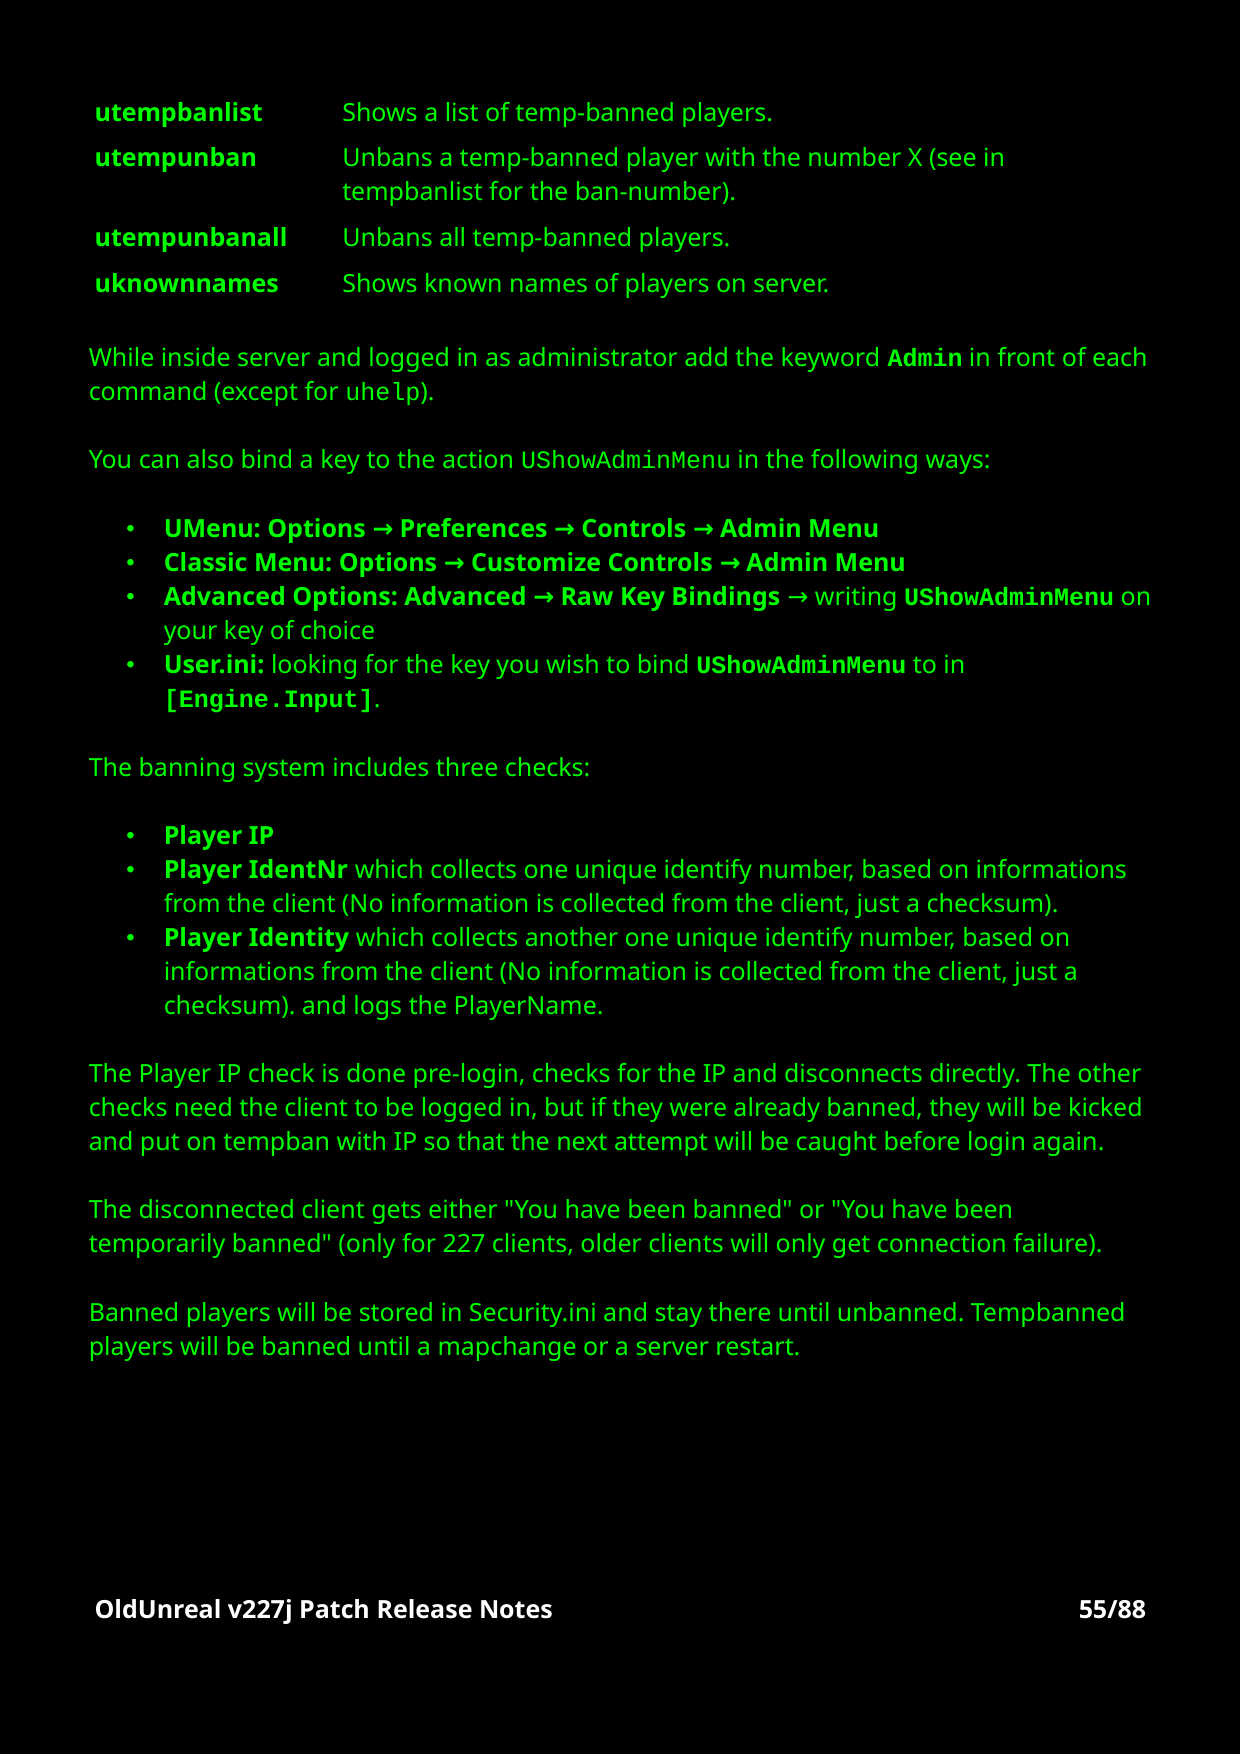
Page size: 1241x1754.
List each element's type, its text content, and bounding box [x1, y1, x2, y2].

text While inside server and logged in as administrator add the keyword Admin in front of each command (except for uhelp). [88, 339, 1152, 408]
table_cell uknownnames [89, 261, 336, 305]
table_cell Unbans all temp-banned players. [337, 215, 1152, 259]
text The disconnected client gets either "You have been banned" or "You have been temporarily banned" (only for 227 clients, older clients will only get connection failure). [88, 1192, 1152, 1260]
list Player IP [126, 817, 1152, 851]
list Player IdentNr which collects one unique identify number, based on informations from the client (No information is collected from the client, just a checksum). [126, 851, 1152, 919]
table_cell Unbans a temp-banned player with the number X (see in tempbanlist for the ban-number). [337, 135, 1152, 214]
text Banned players will be stored in Security.ini and stay there until unbanned. Tempbanned players will be banned until a mapchange or a server restart. [88, 1294, 1152, 1362]
list Player Identity which collects another one unique identify number, based on informations from the client (No information is collected from the client, just a checksum). and logs the PlayerName. [126, 919, 1152, 1022]
text The banning system includes three checks: [88, 749, 1152, 783]
list Classic Menu: Options → Customize Controls → Admin Menu [126, 544, 1152, 578]
list User.ini: looking for the key you wish to bind UShowAdminMenu to in [Engine.Input]. [126, 647, 1152, 715]
table_cell Shows a list of temp-banned players. [337, 90, 1152, 134]
table_cell utempunbanall [89, 215, 336, 259]
list Advanced Options: Advanced → Raw Key Bindings → writing UShowAdminMenu on your key of choice [126, 578, 1152, 647]
table_cell utempbanlist [89, 90, 336, 134]
text The Player IP check is done pre-login, checks for the IP and disconnects directly. The other checks need the client to be logged in, but if they were already banned, they will be kicked and put on tempban with IP so that the next attempt will be caught before login again. [88, 1056, 1152, 1158]
table_cell Shows known names of players on server. [337, 261, 1152, 305]
list UMenu: Options → Preferences → Controls → Admin Menu [126, 510, 1152, 544]
table_cell utempunban [89, 135, 336, 214]
text You can also bind a key to the action UShowAdminMenu in the following ways: [88, 442, 1152, 476]
